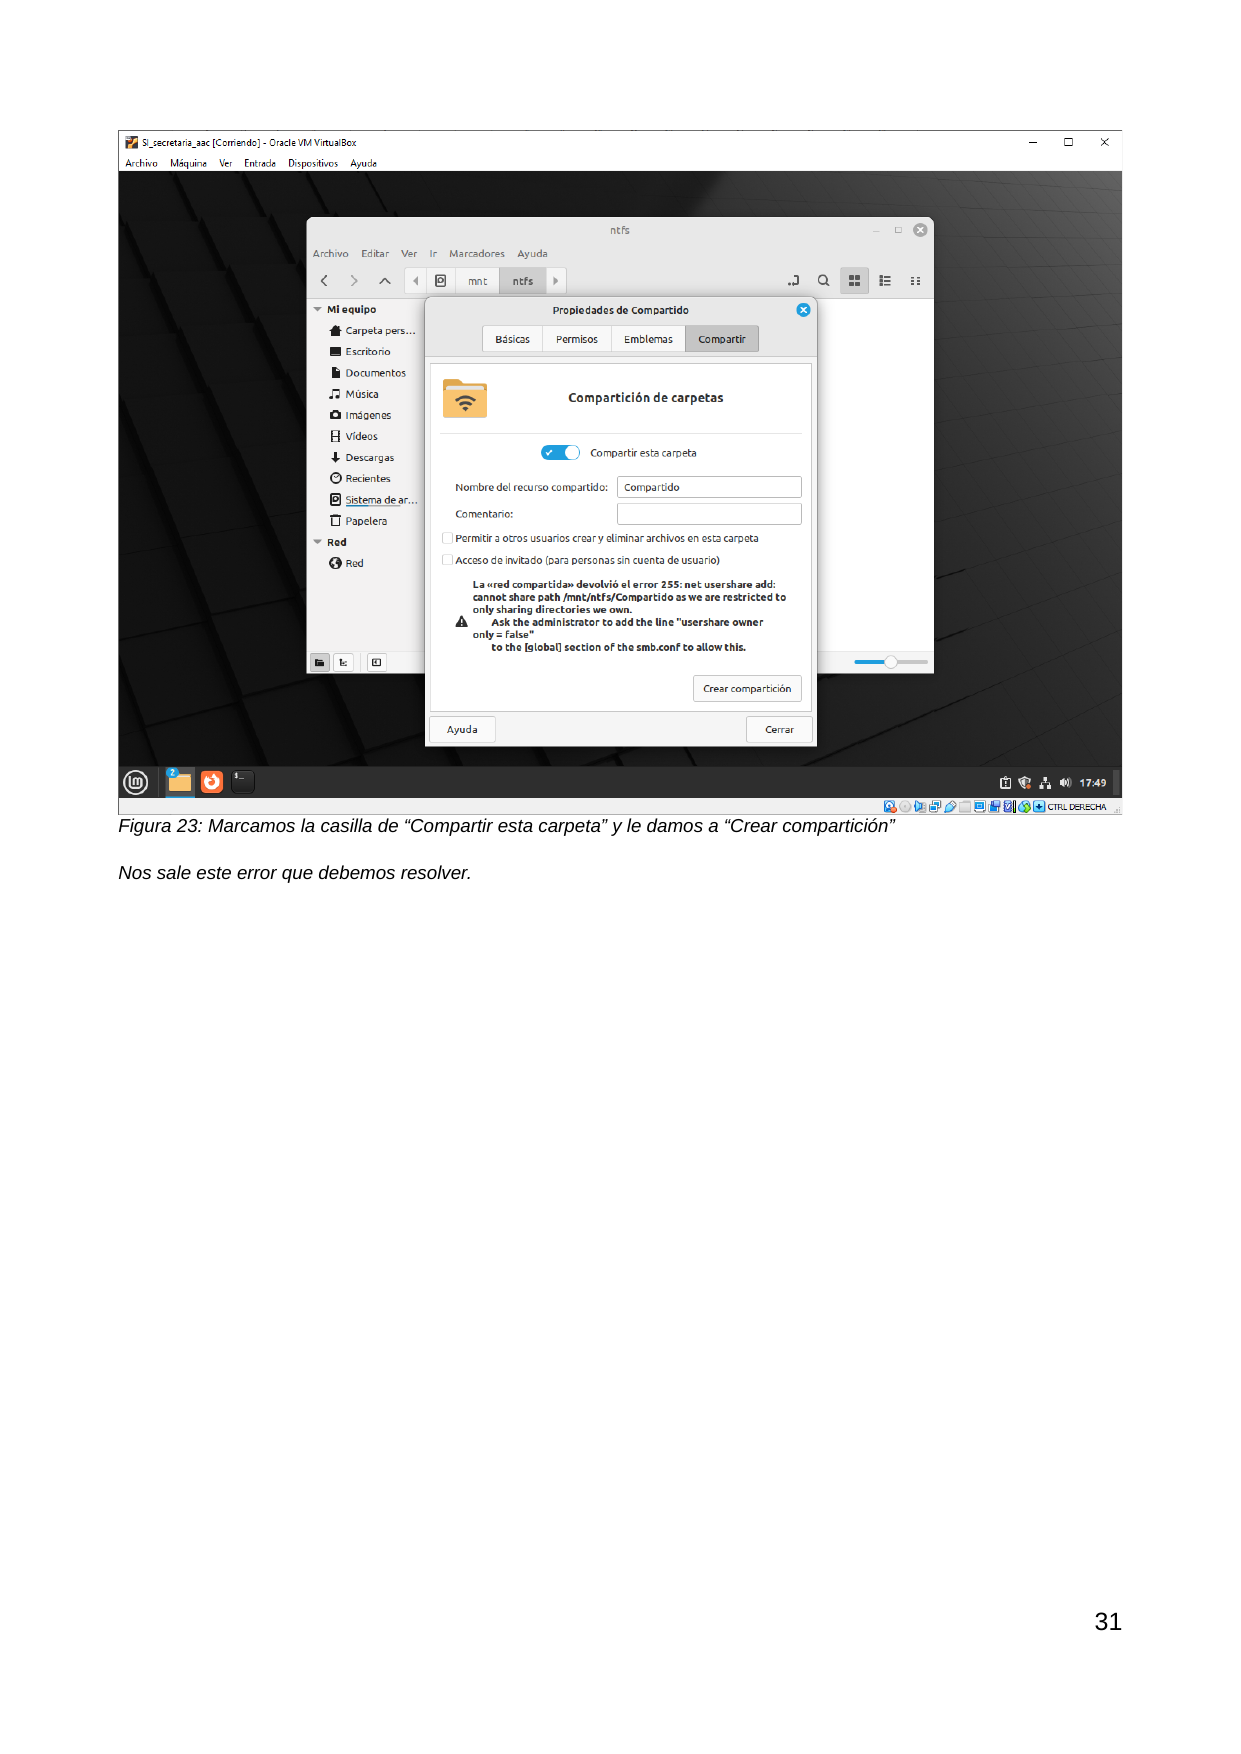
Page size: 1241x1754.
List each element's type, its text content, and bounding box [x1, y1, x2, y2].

text Figura 23: Marcamos la casilla de “Compartir esta carpeta” y le damos a “Crear compartición” [118, 815, 1122, 837]
text Nos sale este error que debemos resolver. [118, 862, 1122, 883]
picture [118, 130, 1123, 815]
